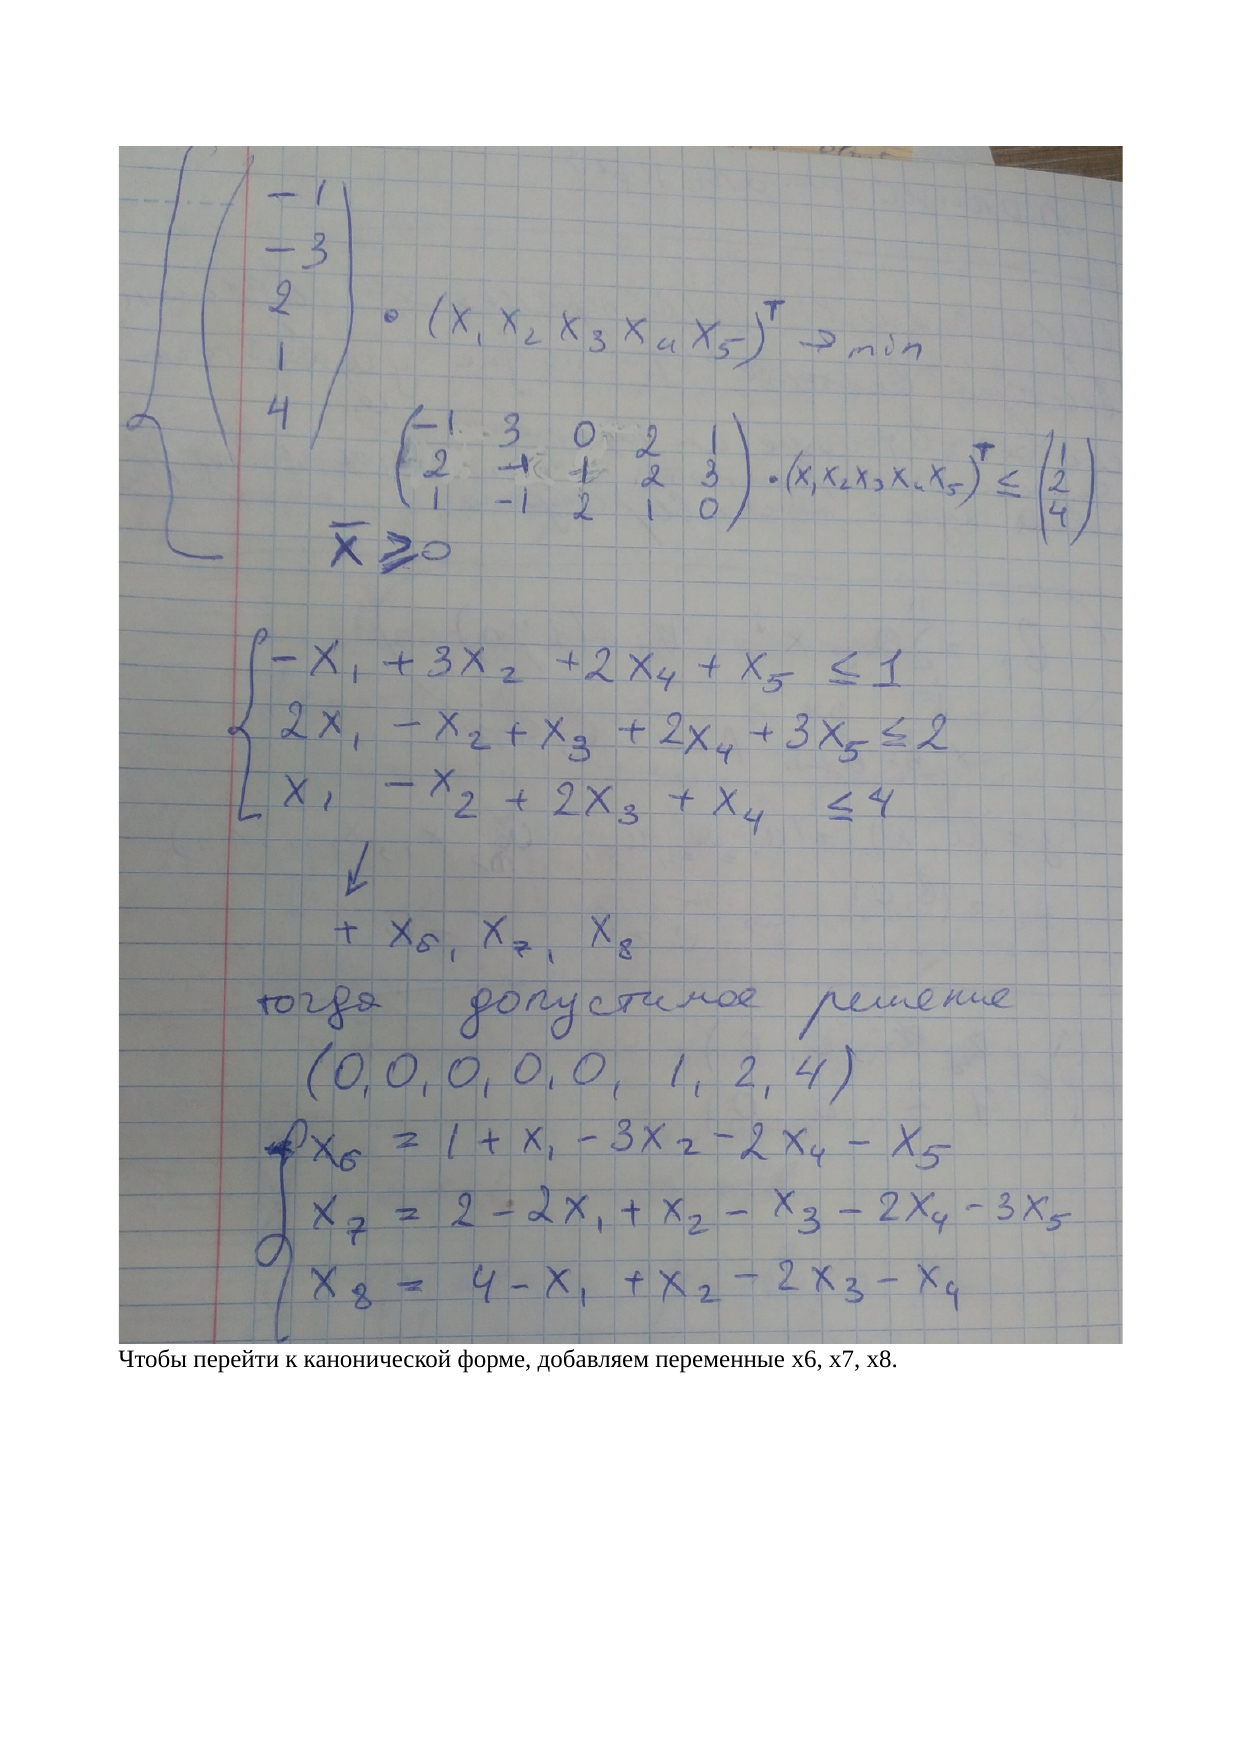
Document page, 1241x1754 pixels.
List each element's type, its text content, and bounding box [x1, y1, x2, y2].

text Чтобы перейти к канонической форме, добавляем переменные x6, x7, x8. [118, 1344, 1122, 1372]
picture [118, 146, 1123, 1344]
